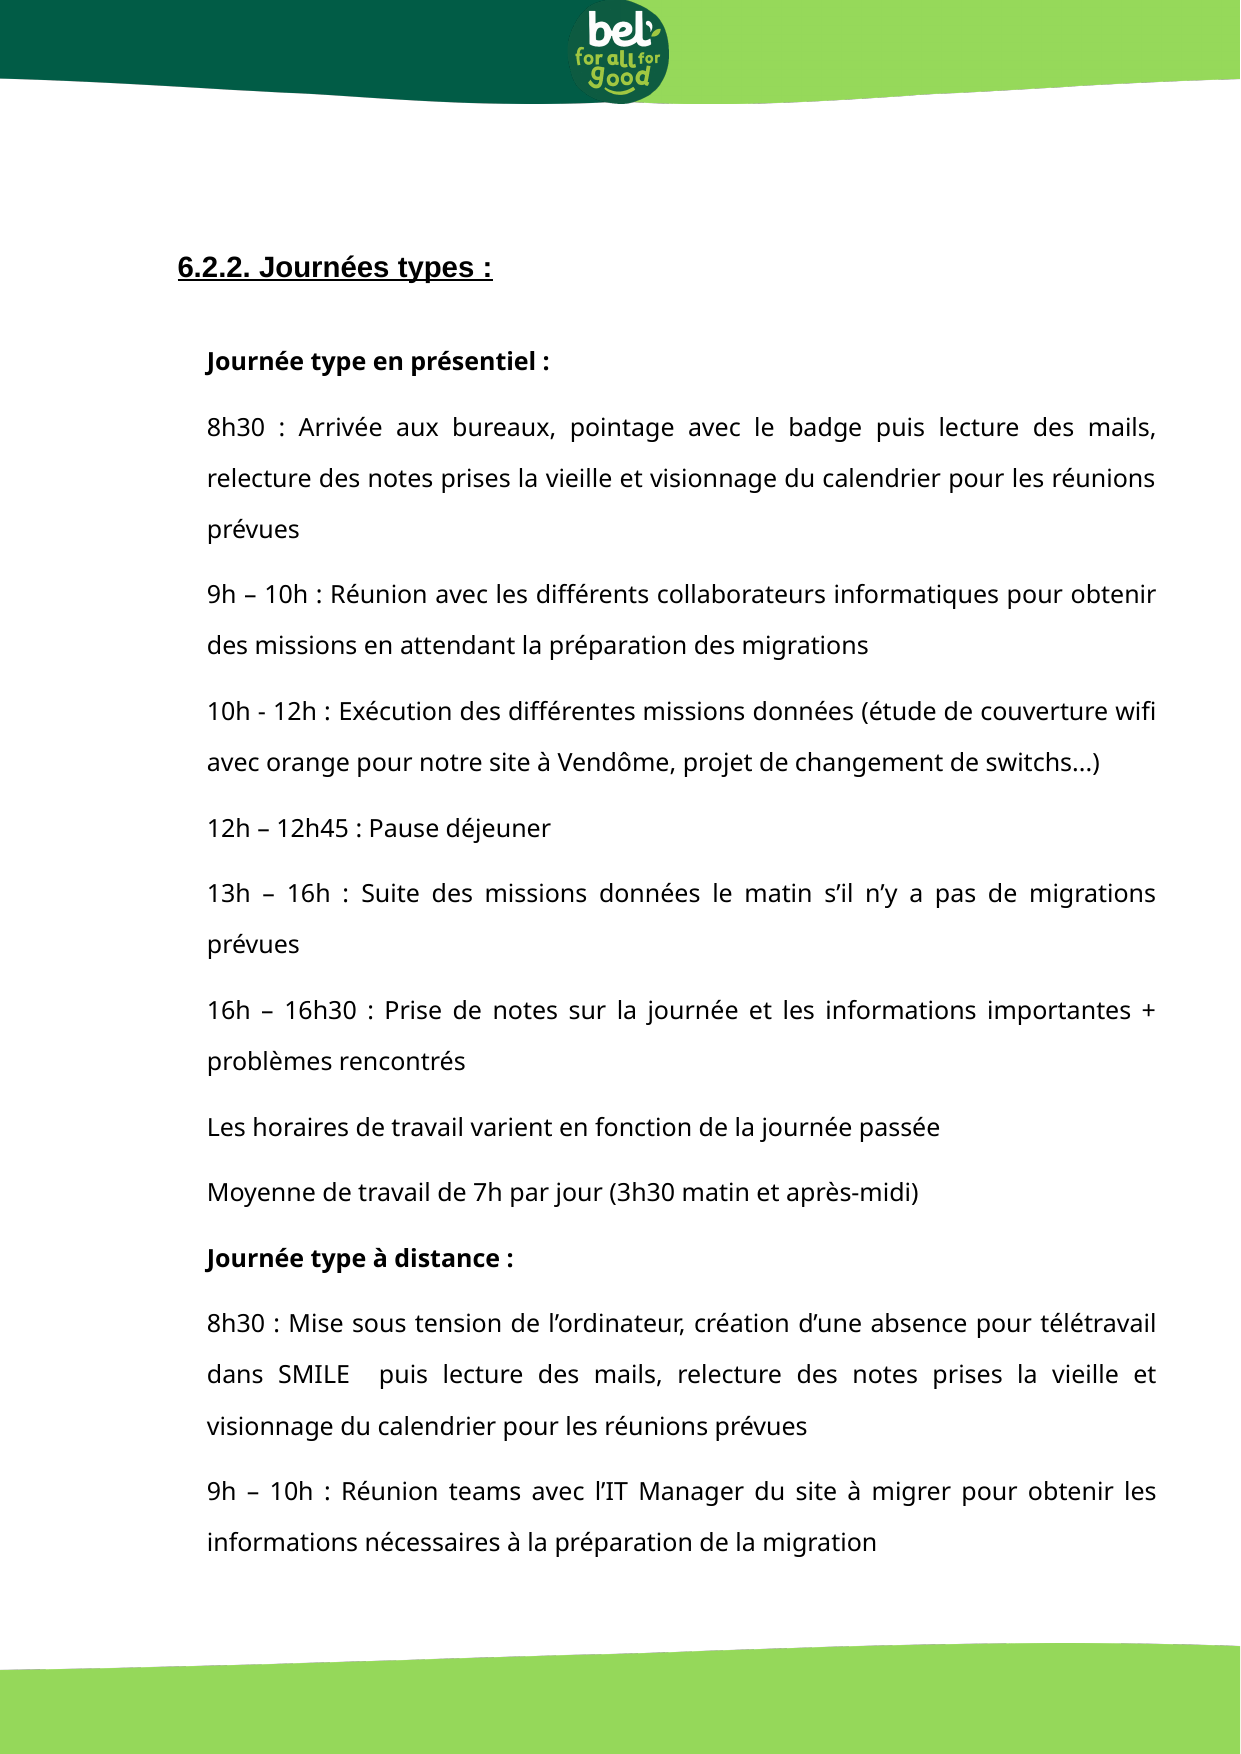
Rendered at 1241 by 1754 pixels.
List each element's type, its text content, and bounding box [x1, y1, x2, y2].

text 9h – 10h : Réunion teams avec l’IT Manager du site à migrer pour obtenir les informations nécessaires à la préparation de la migration [177, 1426, 1181, 1559]
text 13h – 16h : Suite des missions données le matin s’il n’y a pas de migrations prévues [177, 828, 1181, 945]
text Journée type en présentiel : [177, 296, 1181, 362]
picture [0, 0, 1240, 104]
text 16h – 16h30 : Prise de notes sur la journée et les informations importantes + problèmes rencontrés [177, 945, 1181, 1062]
text Moyenne de travail de 7h par jour (3h30 matin et après-midi) [177, 1127, 1181, 1193]
text 8h30 : Arrivée aux bureaux, pointage avec le badge puis lecture des mails, relecture des notes prises la vieille et visionnage du calendrier pour les réunions prévues [177, 362, 1181, 529]
text 10h - 12h : Exécution des différentes missions données (étude de couverture wifi avec orange pour notre site à Vendôme, projet de changement de switchs...) [177, 646, 1181, 763]
picture [0, 1643, 1241, 1754]
text Les horaires de travail varient en fonction de la journée passée [177, 1062, 1181, 1127]
text 8h30 : Mise sous tension de l’ordinateur, création d’une absence pour télétravail dans SMILE puis lecture des mails, relecture des notes prises la vieille et visionnage du calendrier pour les réunions prévues [177, 1259, 1181, 1426]
subtitle 6.2.2. Journées types : [177, 250, 1181, 284]
text 12h – 12h45 : Pause déjeuner [177, 763, 1181, 828]
text Journée type à distance : [177, 1193, 1181, 1259]
text 9h – 10h : Réunion avec les différents collaborateurs informatiques pour obtenir des missions en attendant la préparation des migrations [177, 529, 1181, 646]
